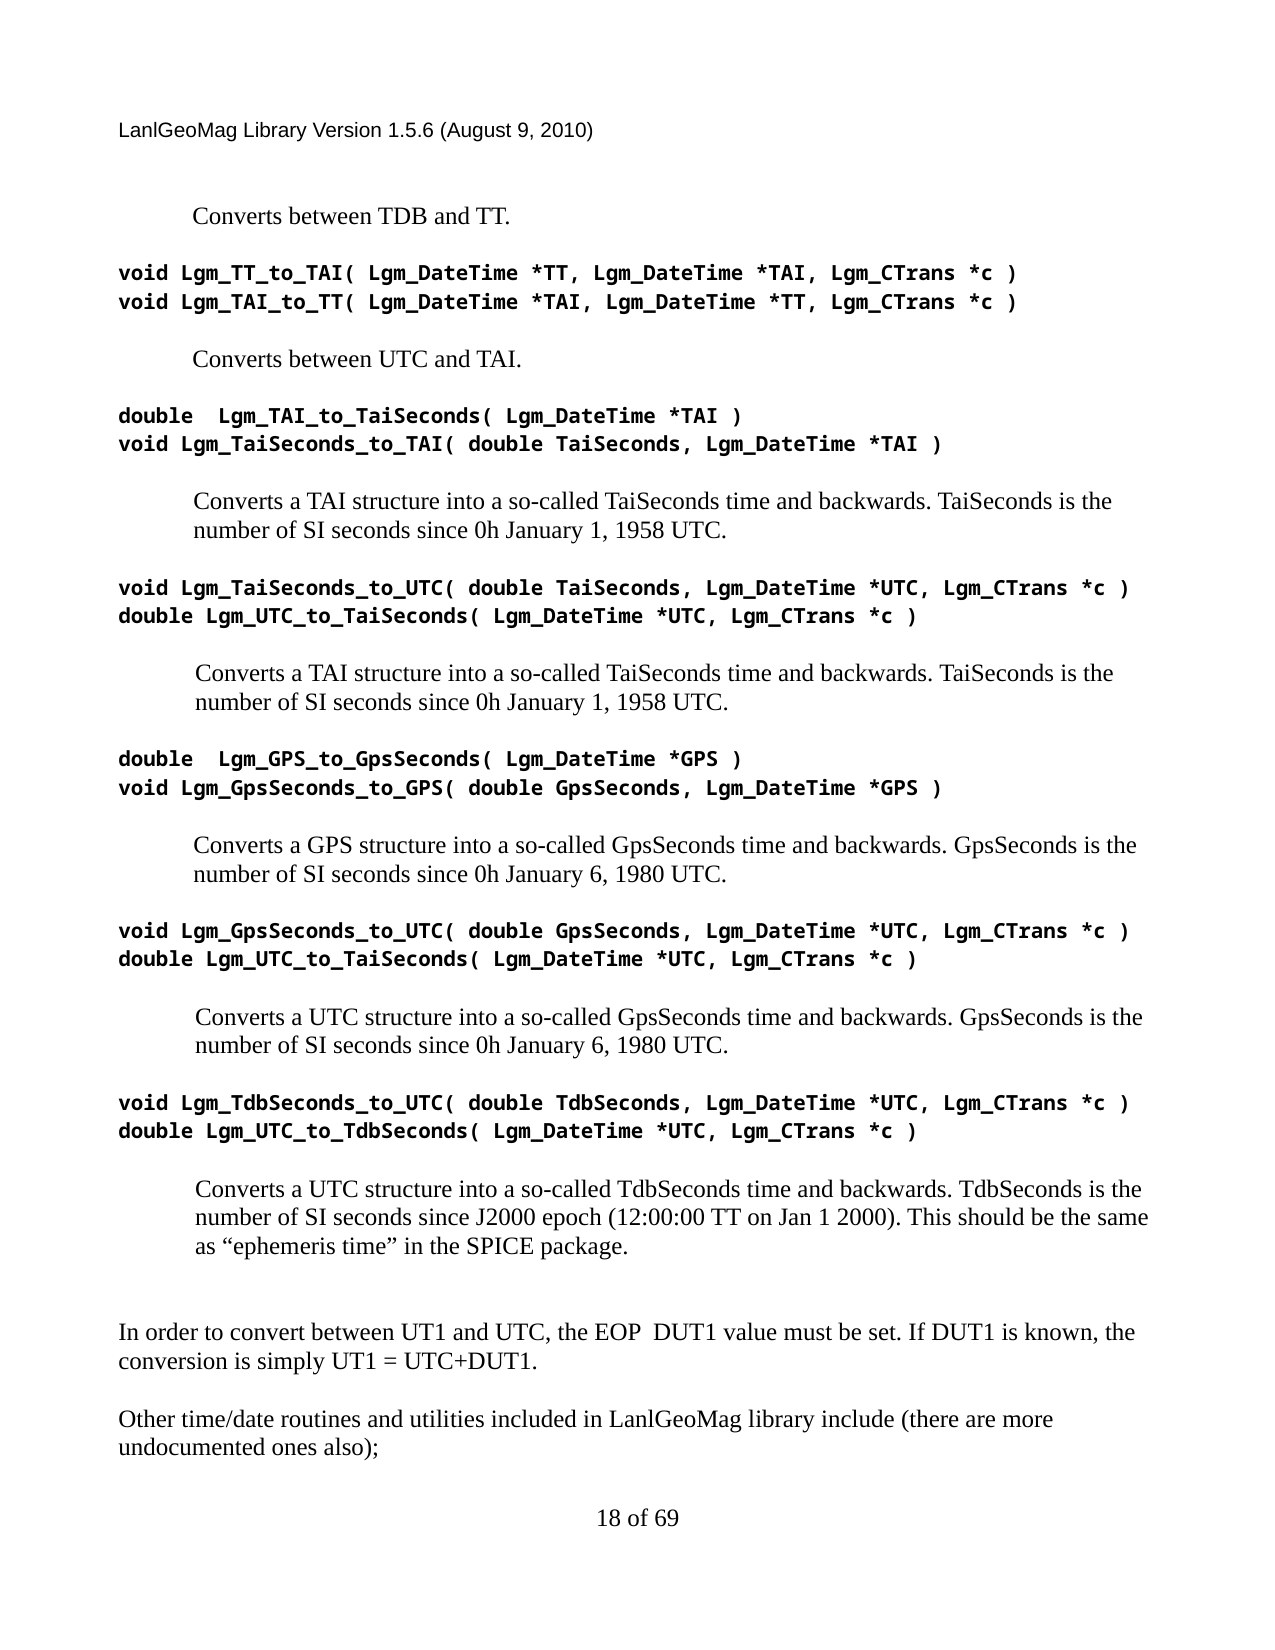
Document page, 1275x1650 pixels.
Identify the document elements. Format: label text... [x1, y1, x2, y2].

text Converts a UTC structure into a so-called GpsSeconds time and backwards. GpsSeconds is the number of SI seconds since 0h January 6, 1980 UTC. [195, 1002, 1157, 1059]
text void Lgm_GpsSeconds_to_UTC( double GpsSeconds, Lgm_DateTime *UTC, Lgm_CTrans *c ) [118, 916, 1157, 944]
text Converts a TAI structure into a so-called TaiSeconds time and backwards. TaiSeconds is the number of SI seconds since 0h January 1, 1958 UTC. [193, 486, 1157, 544]
text double Lgm_UTC_to_TdbSeconds( Lgm_DateTime *UTC, Lgm_CTrans *c ) [118, 1116, 1157, 1145]
text Other time/date routines and utilities included in LanlGeoMag library include (there are more undocumented ones also); [118, 1404, 1157, 1461]
text double Lgm_UTC_to_TaiSeconds( Lgm_DateTime *UTC, Lgm_CTrans *c ) [118, 944, 1157, 973]
text Converts between UTC and TAI. [192, 344, 1157, 372]
text double Lgm_UTC_to_TaiSeconds( Lgm_DateTime *UTC, Lgm_CTrans *c ) [118, 601, 1157, 629]
text Converts a UTC structure into a so-called TdbSeconds time and backwards. TdbSeconds is the number of SI seconds since J2000 epoch (12:00:00 TT on Jan 1 2000). This should be the same as “ephemeris time” in the SPICE package. [195, 1174, 1157, 1260]
text void Lgm_GpsSeconds_to_GPS( double GpsSeconds, Lgm_DateTime *GPS ) [118, 773, 1157, 801]
text Converts a TAI structure into a so-called TaiSeconds time and backwards. TaiSeconds is the number of SI seconds since 0h January 1, 1958 UTC. [195, 658, 1157, 716]
text void Lgm_TT_to_TAI( Lgm_DateTime *TT, Lgm_DateTime *TAI, Lgm_CTrans *c ) [118, 258, 1157, 287]
text void Lgm_TAI_to_TT( Lgm_DateTime *TAI, Lgm_DateTime *TT, Lgm_CTrans *c ) [118, 287, 1157, 315]
text Converts a GPS structure into a so-called GpsSeconds time and backwards. GpsSeconds is the number of SI seconds since 0h January 6, 1980 UTC. [193, 830, 1157, 887]
text void Lgm_TaiSeconds_to_TAI( double TaiSeconds, Lgm_DateTime *TAI ) [118, 429, 1157, 458]
text void Lgm_TdbSeconds_to_UTC( double TdbSeconds, Lgm_DateTime *UTC, Lgm_CTrans *c ) [118, 1088, 1157, 1116]
text Converts between TDB and TT. [192, 201, 1157, 229]
text void Lgm_TaiSeconds_to_UTC( double TaiSeconds, Lgm_DateTime *UTC, Lgm_CTrans *c ) [118, 573, 1157, 601]
text In order to convert between UT1 and UTC, the EOP DUT1 value must be set. If DUT1 is known, the conversion is simply UT1 = UTC+DUT1. [118, 1317, 1157, 1375]
text double Lgm_TAI_to_TaiSeconds( Lgm_DateTime *TAI ) [118, 401, 1157, 429]
text double Lgm_GPS_to_GpsSeconds( Lgm_DateTime *GPS ) [118, 744, 1157, 773]
